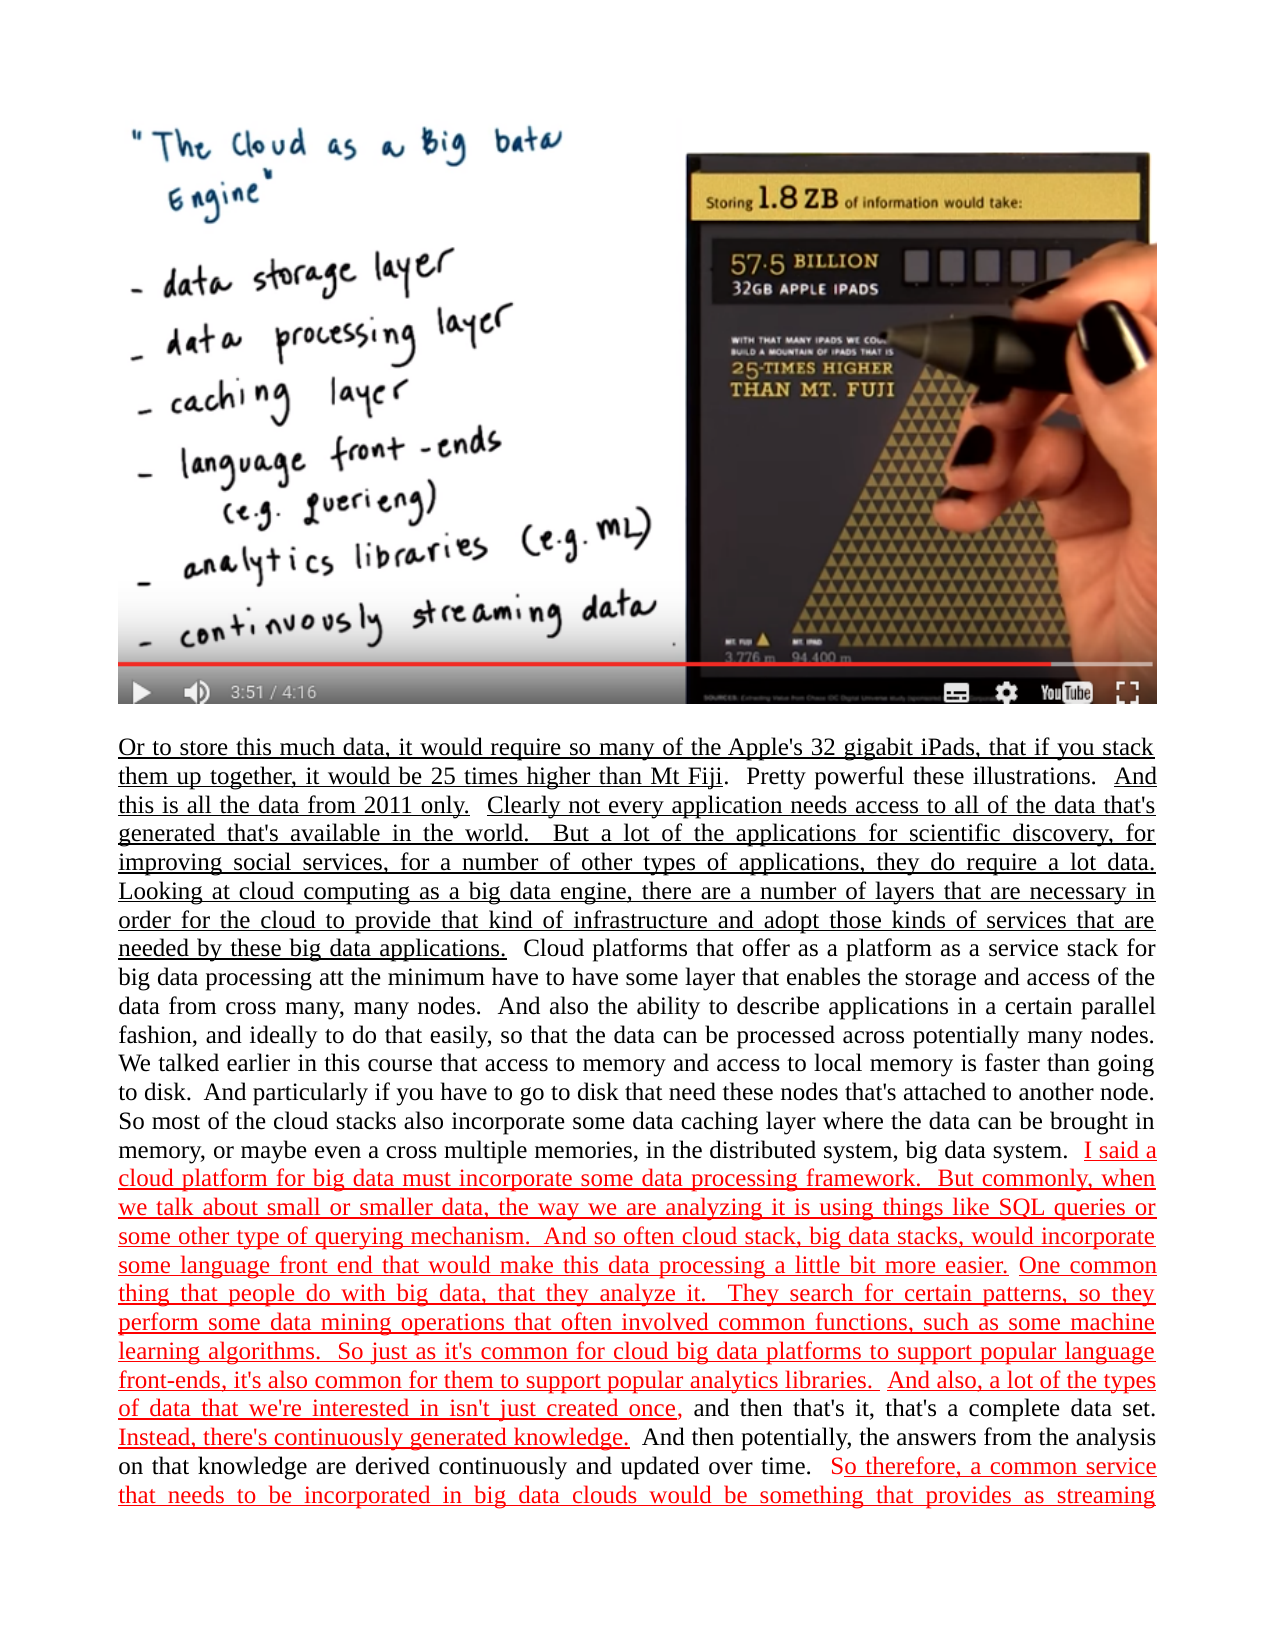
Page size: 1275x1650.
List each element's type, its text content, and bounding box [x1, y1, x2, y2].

text Or to store this much data, it would require so many of the Apple's 32 gigabit iPads, that if you stack them up together, it would be 25 times higher than Mt Fiji. Pretty powerful these illustrations. And this is all the data from 2011 only. Clearly not every application needs access to all of the data that's generated that's available in the world. But a lot of the applications for scientific discovery, for improving social services, for a number of other types of applications, they do require a lot data. Looking at cloud computing as a big data engine, there are a number of layers that are necessary in order for the cloud to provide that kind of infrastructure and adopt those kinds of services that are needed by these big data applications. Cloud platforms that offer as a platform as a service stack for big data processing att the minimum have to have some layer that enables the storage and access of the data from cross many, many nodes. And also the ability to describe applications in a certain parallel fashion, and ideally to do that easily, so that the data can be processed across potentially many nodes. We talked earlier in this course that access to memory and access to local memory is faster than going to disk. And particularly if you have to go to disk that need these nodes that's attached to another node. So most of the cloud stacks also incorporate some data caching layer where the data can be brought in memory, or maybe even a cross multiple memories, in the distributed system, big data system. I said a cloud platform for big data must incorporate some data processing framework. But commonly, when we talk about small or smaller data, the way we are analyzing it is using things like SQL queries or [118, 732, 1157, 1217]
picture [118, 118, 1157, 704]
text some other type of querying mechanism. And so often cloud stack, big data stacks, would incorporate some language front end that would make this data processing a little bit more easier. One common thing that people do with big data, that they analyze it. They search for certain patterns, so they perform some data mining operations that often involved common functions, such as some machine learning algorithms. So just as it's common for cloud big data platforms to support popular language front-ends, it's also common for them to support popular analytics libraries. And also, a lot of the types of data that we're interested in isn't just created once, and then that's it, that's a complete data set. Instead, there's continuously generated knowledge. And then potentially, the answers from the analysis on that knowledge are derived continuously and updated over time. So therefore, a common service that needs to be incorporated in big data clouds would be something that provides as streaming [118, 1219, 1157, 1508]
